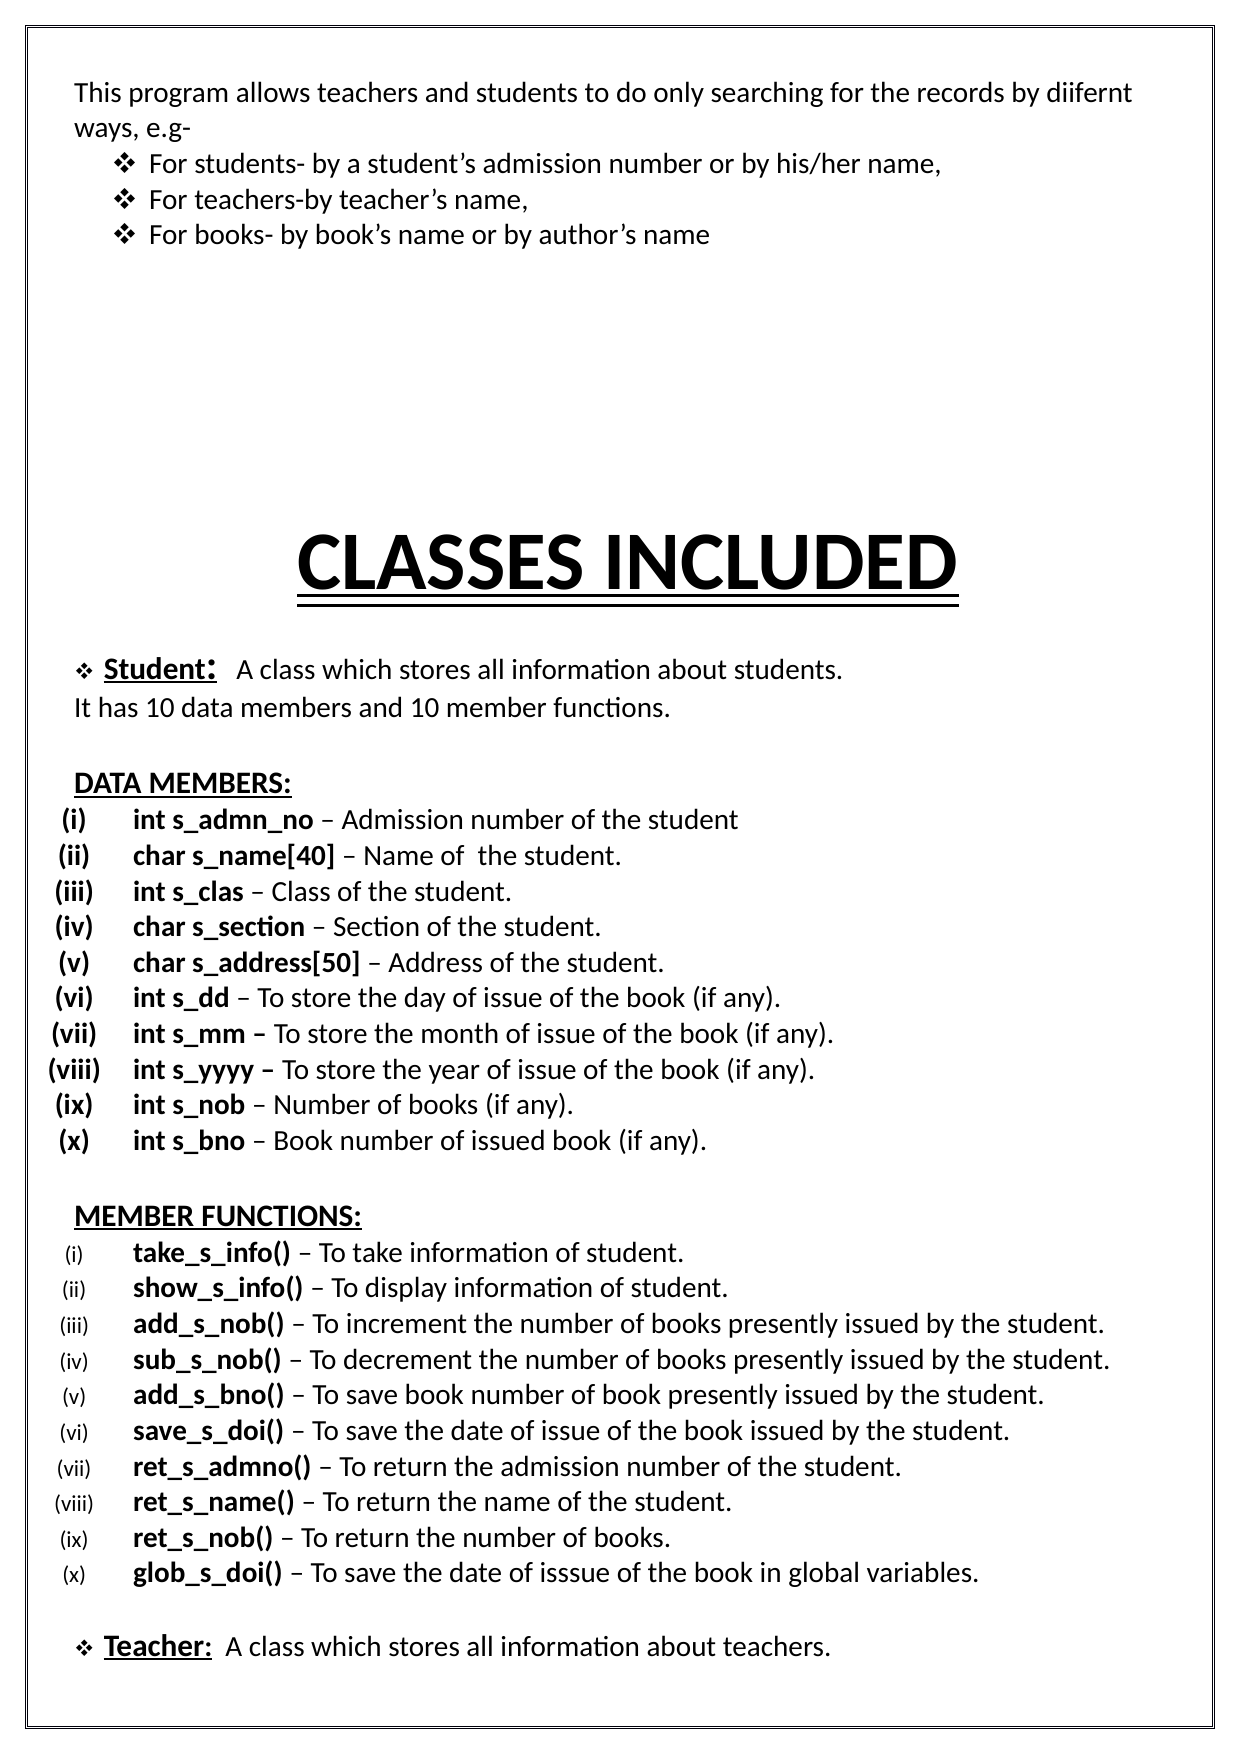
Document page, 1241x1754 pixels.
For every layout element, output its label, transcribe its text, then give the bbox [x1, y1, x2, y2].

text CLASSES INCLUDED [74, 509, 1181, 611]
list ret_s_name() – To return the name of the student. [74, 1483, 1181, 1519]
list sub_s_nob() – To decrement the number of books presently issued by the student. [74, 1341, 1181, 1376]
list Student: A class which stores all information about students. [74, 639, 1181, 689]
list It has 10 data members and 10 member functions. [74, 689, 1181, 725]
list add_s_bno() – To save book number of book presently issued by the student. [74, 1376, 1181, 1412]
list int s_clas – Class of the student. [74, 873, 1181, 908]
list add_s_nob() – To increment the number of books presently issued by the student. [74, 1305, 1181, 1341]
list char s_name[40] – Name of the student. [74, 837, 1181, 873]
list int s_yyyy – To store the year of issue of the book (if any). [74, 1051, 1181, 1086]
list char s_address[50] – Address of the student. [74, 944, 1181, 979]
list take_s_info() – To take information of student. [74, 1234, 1181, 1269]
list int s_nob – Number of books (if any). [74, 1086, 1181, 1122]
text MEMBER FUNCTIONS: [74, 1196, 1181, 1234]
list For students- by a student’s admission number or by his/her name, [111, 145, 1181, 181]
list int s_mm – To store the month of issue of the book (if any). [74, 1015, 1181, 1051]
list int s_admn_no – Admission number of the student [74, 801, 1181, 837]
list ret_s_nob() – To return the number of books. [74, 1519, 1181, 1554]
text This program allows teachers and students to do only searching for the records by diifernt ways, e.g- [74, 74, 1181, 145]
list ret_s_admno() – To return the admission number of the student. [74, 1448, 1181, 1483]
list For teachers-by teacher’s name, [111, 181, 1181, 216]
list glob_s_doi() – To save the date of isssue of the book in global variables. [74, 1554, 1181, 1590]
list DATA MEMBERS: [74, 763, 1181, 801]
list For books- by book’s name or by author’s name [111, 216, 1181, 252]
list char s_section – Section of the student. [74, 908, 1181, 944]
list show_s_info() – To display information of student. [74, 1269, 1181, 1305]
list Teacher: A class which stores all information about teachers. [74, 1626, 1181, 1664]
list int s_bno – Book number of issued book (if any). [74, 1122, 1181, 1158]
list int s_dd – To store the day of issue of the book (if any). [74, 979, 1181, 1015]
list save_s_doi() – To save the date of issue of the book issued by the student. [74, 1412, 1181, 1448]
